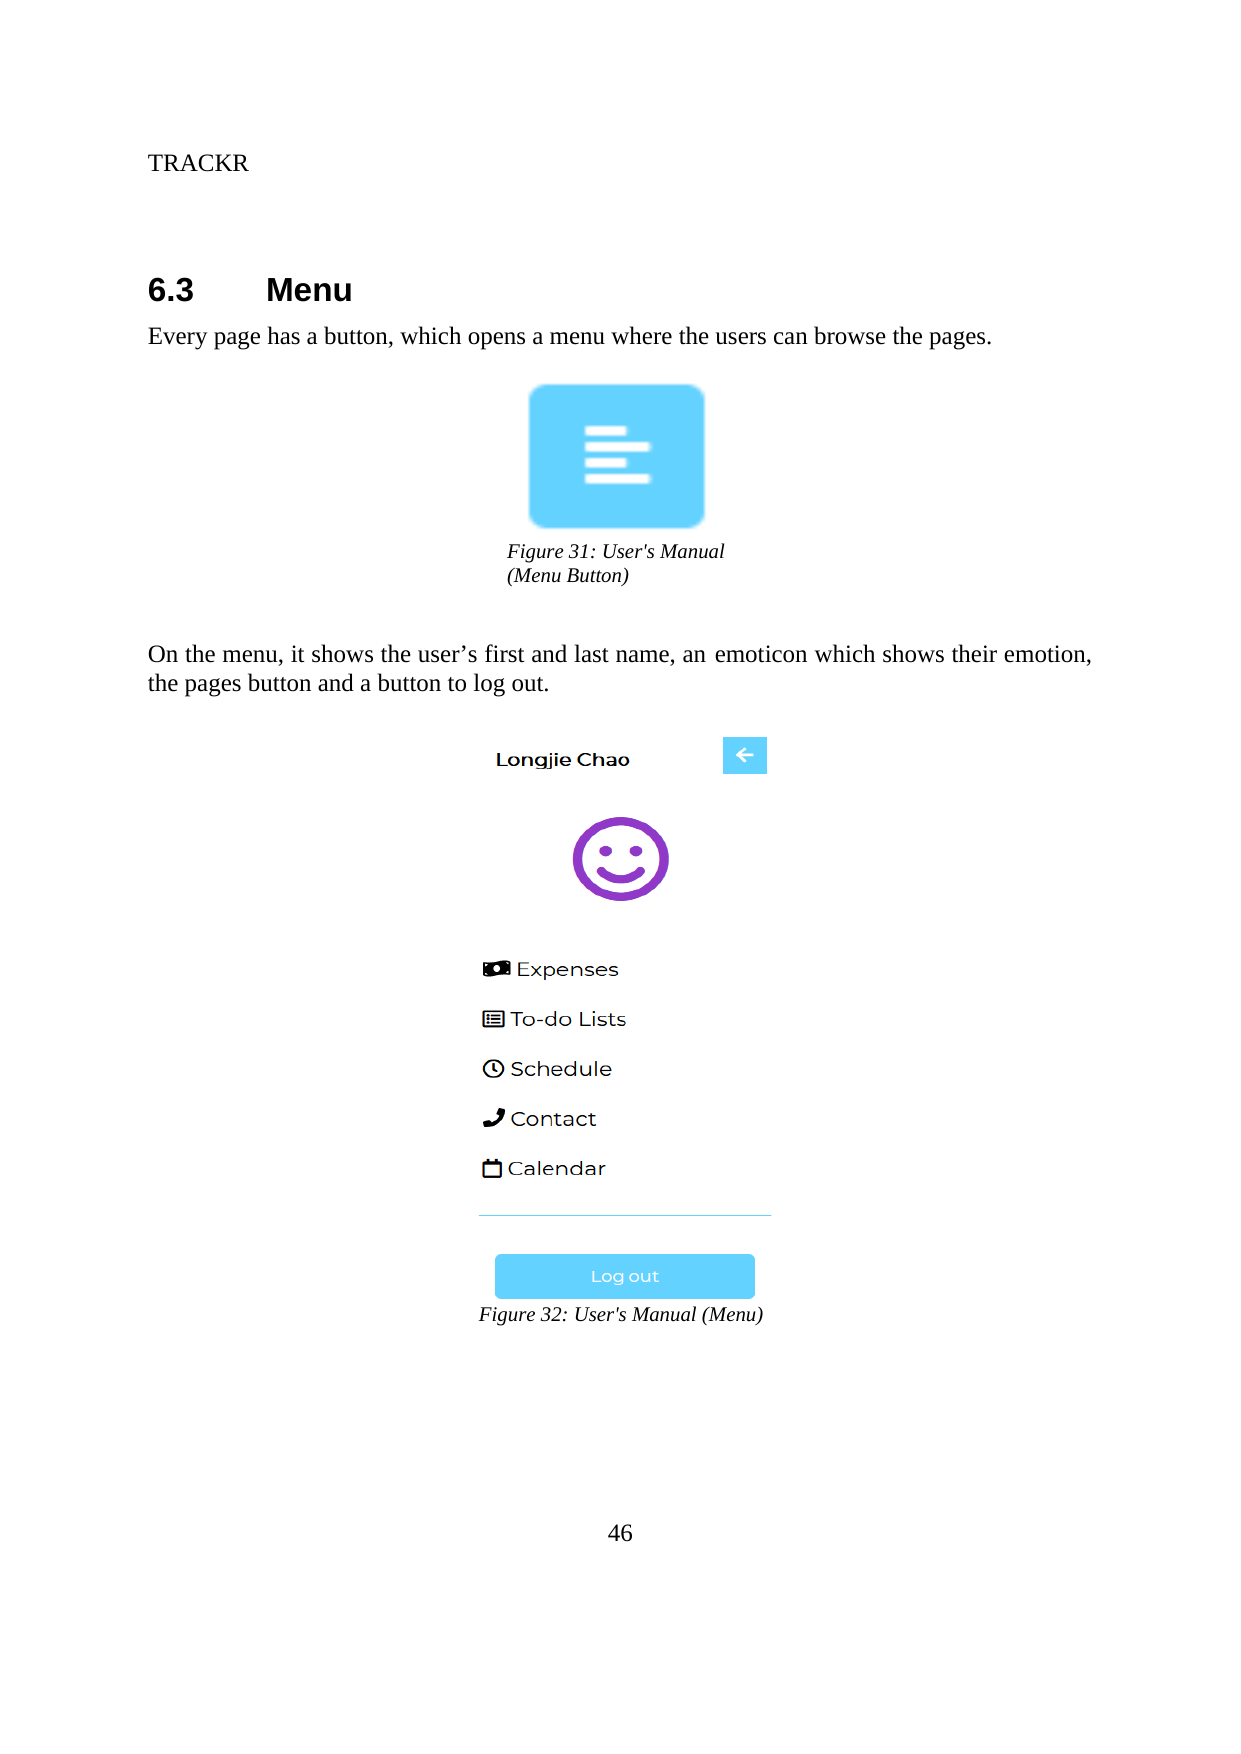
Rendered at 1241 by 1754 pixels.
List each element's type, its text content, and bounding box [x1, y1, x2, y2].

picture [523, 376, 717, 539]
subtitle Menu [148, 270, 1093, 308]
text Figure 32: User's Manual (Menu) [479, 1302, 772, 1326]
text Figure 31: User's Manual (Menu Button) [507, 377, 733, 587]
picture [478, 732, 772, 1302]
text On the menu, it shows the user’s first and last name, an emoticon which shows their emotion, the pages button and a button to log out. [148, 639, 1093, 697]
text Every page has a button, which opens a menu where the users can browse the pages. [148, 321, 1093, 350]
